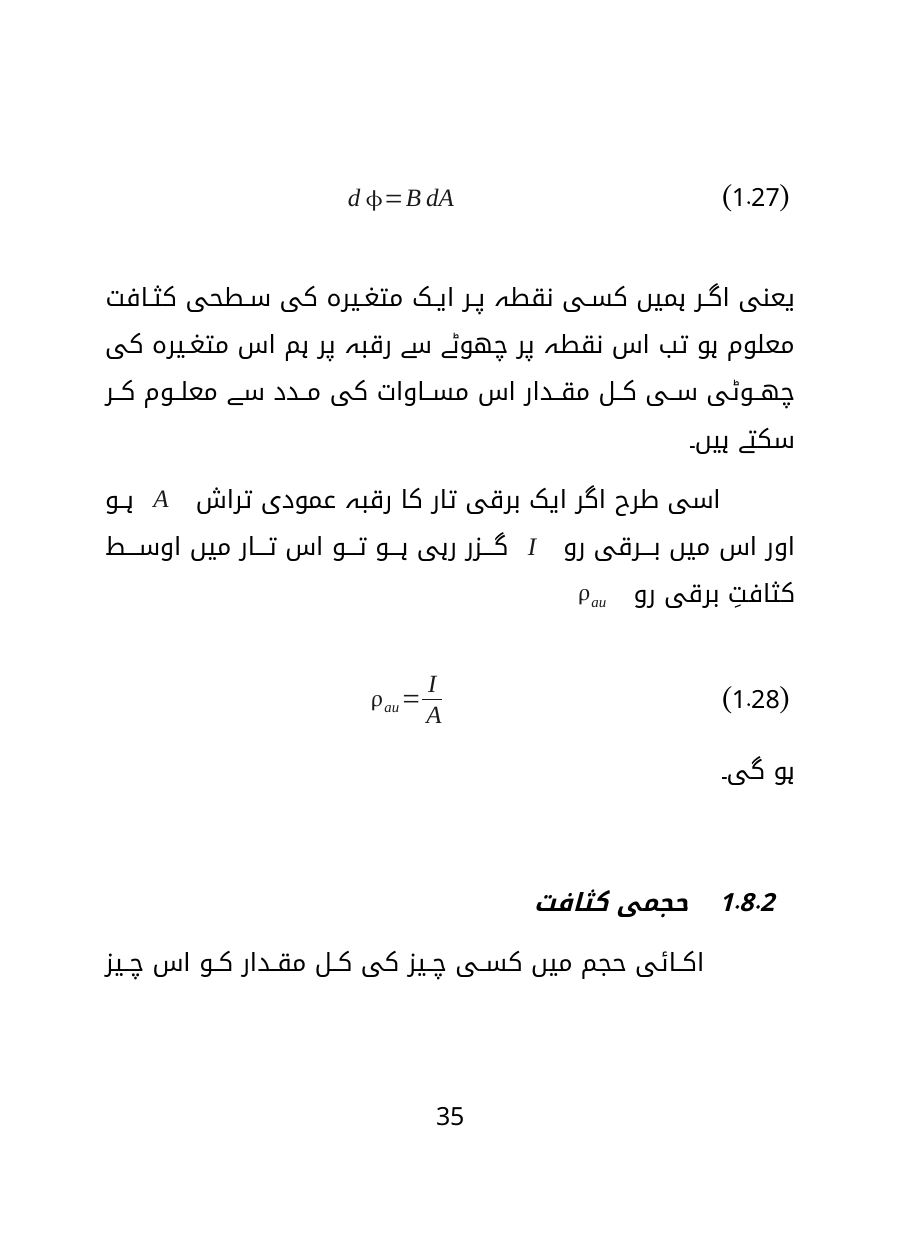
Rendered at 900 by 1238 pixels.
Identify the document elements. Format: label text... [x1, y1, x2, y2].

table_header (1.28) [700, 665, 795, 748]
table_header (1.27) [688, 169, 795, 240]
table_header [105, 665, 700, 748]
text اسی طرح اگر ایک برقی تار کا رقبہ عمودی تراش ہو اور اس میں برقی رو گزر رہی ہو تو اس تار میں اوسط کثافتِ برقی رو [105, 476, 795, 618]
table_header [105, 169, 688, 240]
text یعنی اگر ہمیں کسی نقطہ پر ایک متغیرہ کی سطحی کثافت معلوم ہو تب اس نقطہ پر چھوٹے سے رقبہ پر ہم اس متغیرہ کی چھوٹی سی کل مقدار اس مساوات کی مدد سے معلوم کر سکتے ہیں۔ [105, 274, 795, 463]
text اکائی حجم میں کسی چیز کی کل مقدار کو اس چیز کی حجمی کثافت کہتے ہیں۔یہاں ہم کمیت کی مثال لیتے ہیں۔ اگر کسی چیز کا حجم اور اس کی میت ہو تب اس کی اوسط حجمی کثافت یہ ہو گی۔ [105, 939, 795, 986]
subtitle حجمی کثافت [105, 879, 718, 926]
text ہو گی۔ [105, 748, 795, 795]
